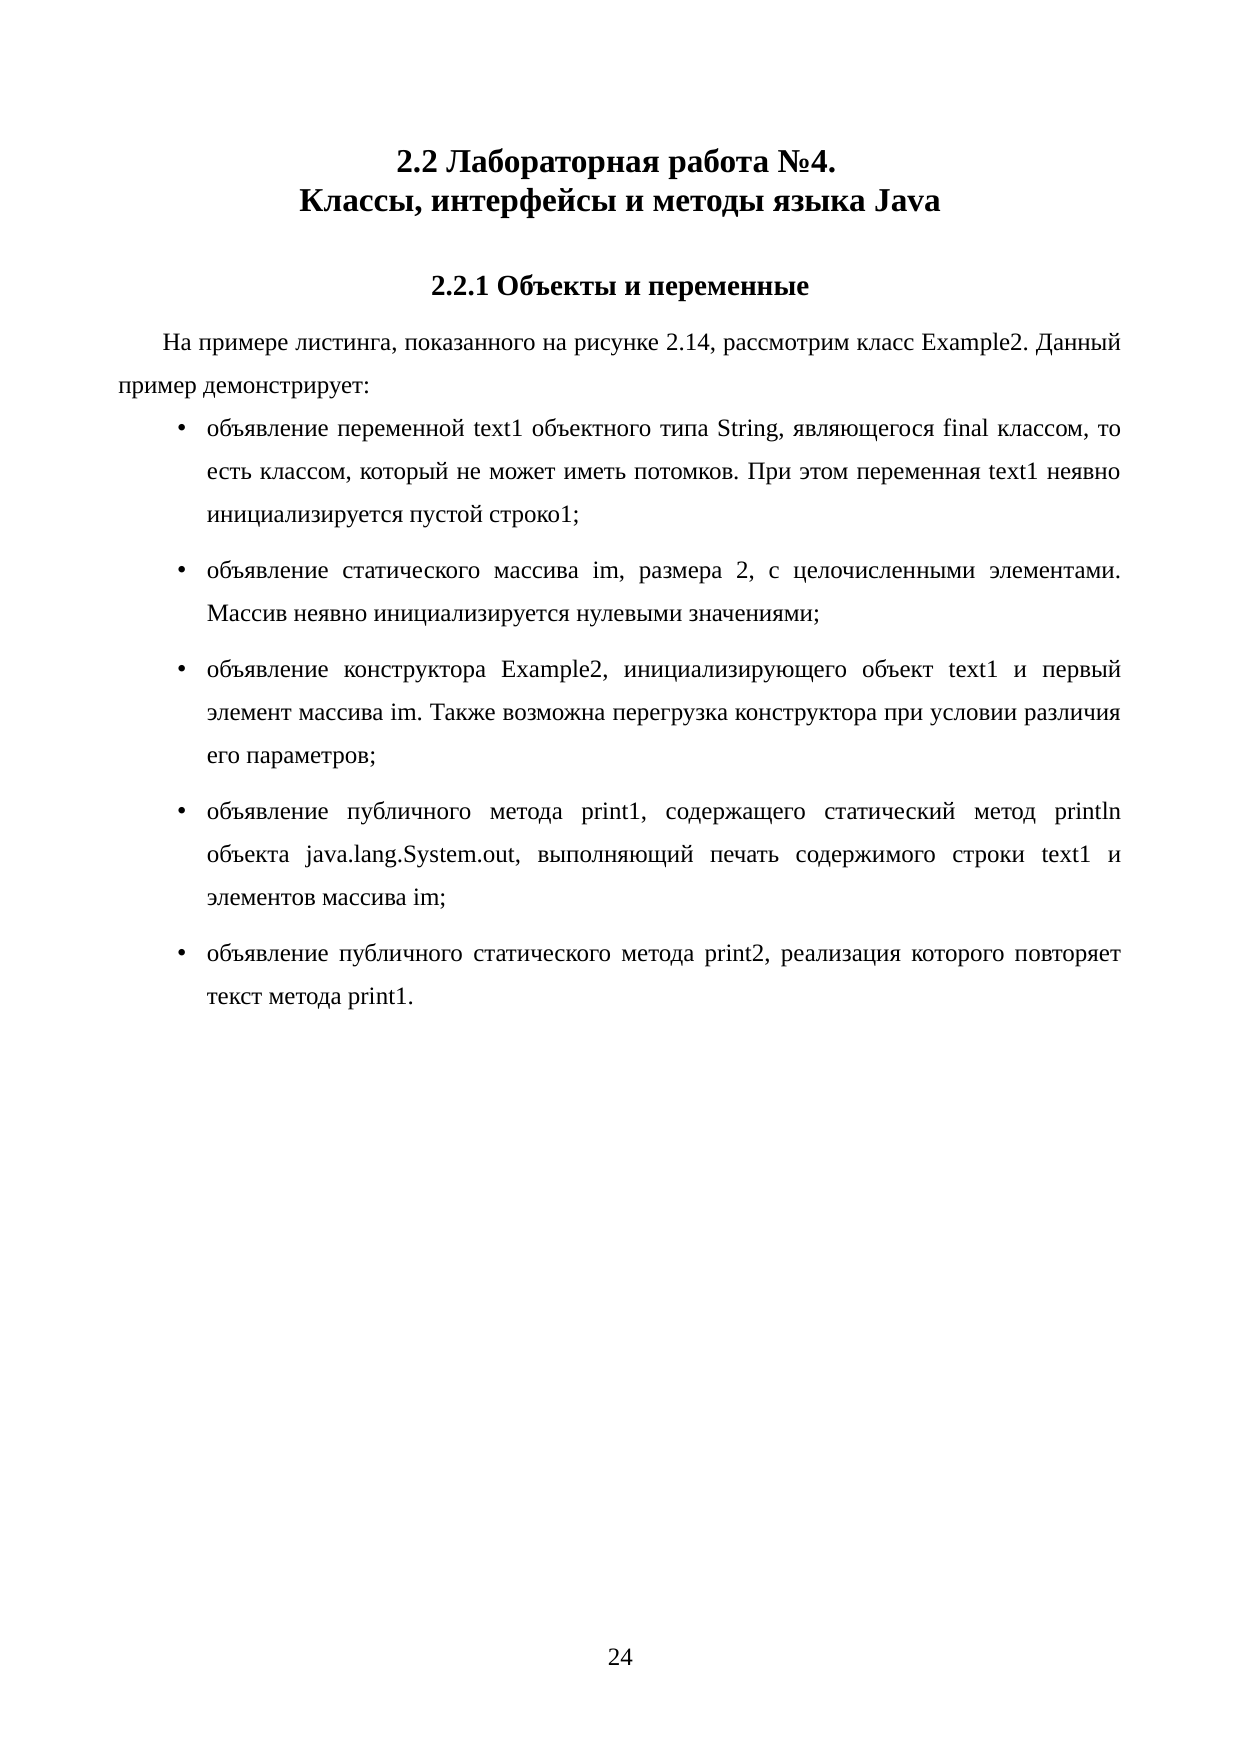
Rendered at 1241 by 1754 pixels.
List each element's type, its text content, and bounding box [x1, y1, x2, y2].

list объявление публичного статического метода print2, реализация которого повторяет текст метода print1. [177, 938, 1122, 1009]
list объявление переменной text1 объектного типа String, являющегося final классом, то есть классом, который не может иметь потомков. При этом переменная text1 неявно инициализируется пустой строко1; [177, 413, 1122, 528]
list объявление публичного метода print1, содержащего статический метод println объекта java.lang.System.out, выполняющий печать содержимого строки text1 и элементов массива im; [177, 796, 1122, 911]
subtitle 2.2 Лабораторная работа №4. Классы, интерфейсы и методы языка Java [118, 142, 1122, 218]
list объявление статического массива im, размера 2, с целочисленными элементами. Массив неявно инициализируется нулевыми значениями; [177, 555, 1122, 627]
list объявление конструктора Example2, инициализирующего объект text1 и первый элемент массива im. Также возможна перегрузка конструктора при условии различия его параметров; [177, 654, 1122, 769]
subtitle 2.2.1 Объекты и переменные [118, 268, 1122, 302]
text На примере листинга, показанного на рисунке 2.14, рассмотрим класс Example2. Данный пример демонстрирует: [118, 327, 1122, 399]
